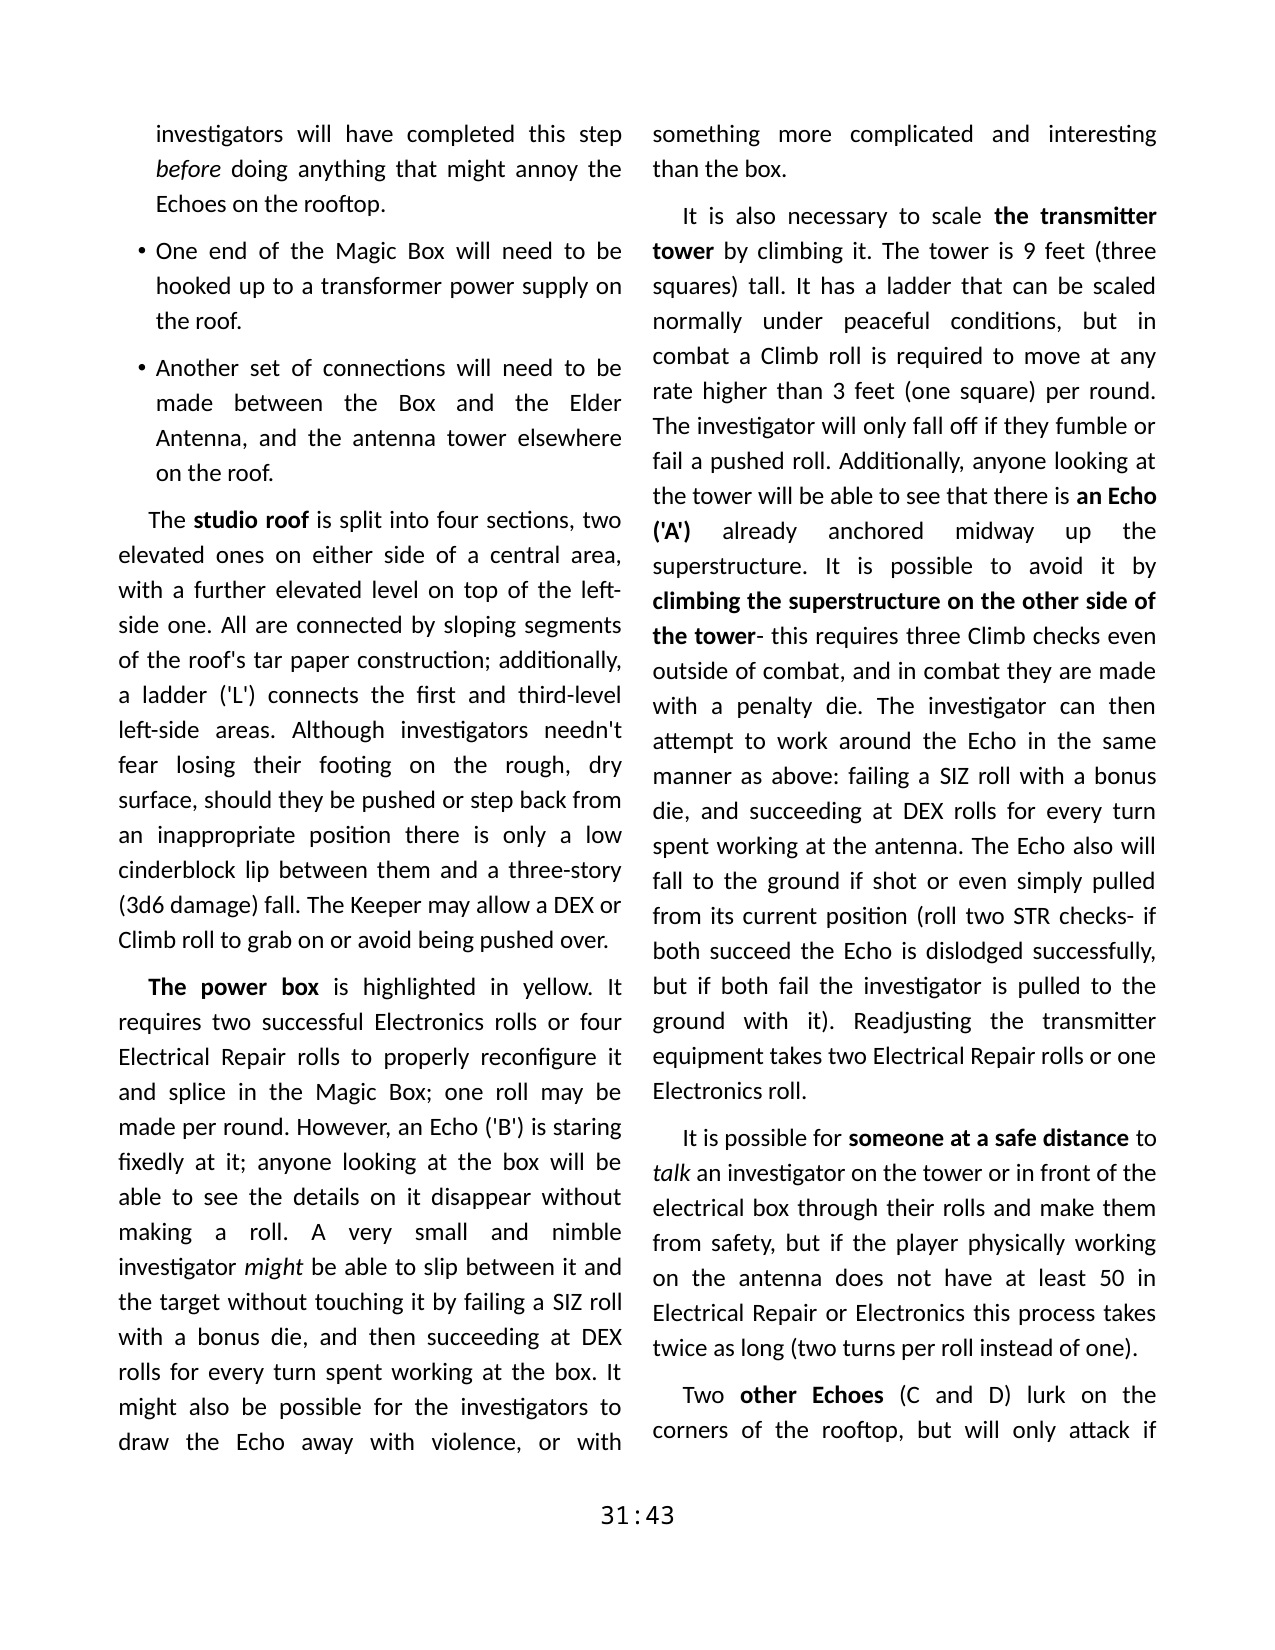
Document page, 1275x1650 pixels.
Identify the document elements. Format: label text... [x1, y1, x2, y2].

text It is possible for someone at a safe distance to talk an investigator on the tower or in front of the electrical box through their rolls and make them from safety, but if the player physically working on the antenna does not have at least 50 in Electrical Repair or Electronics this process takes twice as long (two turns per roll instead of one). [652, 1122, 1157, 1363]
text something more complicated and interesting than the box. [652, 118, 1157, 184]
text The studio roof is split into four sections, two elevated ones on either side of a central area, with a further elevated level on top of the left-side one. All are connected by sloping segments of the roof's tar paper construction; additionally, a ladder ('L') connects the first and third-level left-side areas. Although investigators needn't fear losing their footing on the rough, dry surface, should they be pushed or step back from an inappropriate position there is only a low cinderblock lip between them and a three-story (3d6 damage) fall. The Keeper may allow a DEX or Climb roll to grab on or avoid being pushed over. [118, 504, 622, 954]
list One end of the Magic Box will need to be hooked up to a transformer power supply on the roof. [138, 235, 622, 336]
list investigators will have completed this step before doing anything that might annoy the Echoes on the rooftop. [138, 118, 622, 219]
list Another set of connections will need to be made between the Box and the Elder Antenna, and the antenna tower elsewhere on the roof. [138, 352, 622, 488]
text The power box is highlighted in yellow. It requires two successful Electronics rolls or four Electrical Repair rolls to properly reconfigure it and splice in the Magic Box; one roll may be made per round. However, an Echo ('B') is staring fixedly at it; anyone looking at the box will be able to see the details on it disappear without making a roll. A very small and nimble investigator might be able to slip between it and the target without touching it by failing a SIZ roll with a bonus die, and then succeeding at DEX rolls for every turn spent working at the box. It might also be possible for the investigators to draw the Echo away with violence, or with [118, 971, 622, 1457]
text Two other Echoes (C and D) lurk on the corners of the rooftop, but will only attack if [652, 1379, 1157, 1444]
text It is also necessary to scale the transmitter tower by climbing it. The tower is 9 feet (three squares) tall. It has a ladder that can be scaled normally under peaceful conditions, but in combat a Climb roll is required to move at any rate higher than 3 feet (one square) per round. The investigator will only fall off if they fumble or fail a pushed roll. Additionally, anyone looking at the tower will be able to see that there is an Echo ('A') already anchored midway up the superstructure. It is possible to avoid it by climbing the superstructure on the other side of the tower- this requires three Climb checks even outside of combat, and in combat they are made with a penalty die. The investigator can then attempt to work around the Echo in the same manner as above: failing a SIZ roll with a bonus die, and succeeding at DEX rolls for every turn spent working at the antenna. The Echo also will fall to the ground if shot or even simply pulled from its current position (roll two STR checks- if both succeed the Echo is dislodged successfully, but if both fail the investigator is pulled to the ground with it). Readjusting the transmitter equipment takes two Electrical Repair rolls or one Electronics roll. [652, 200, 1157, 1106]
